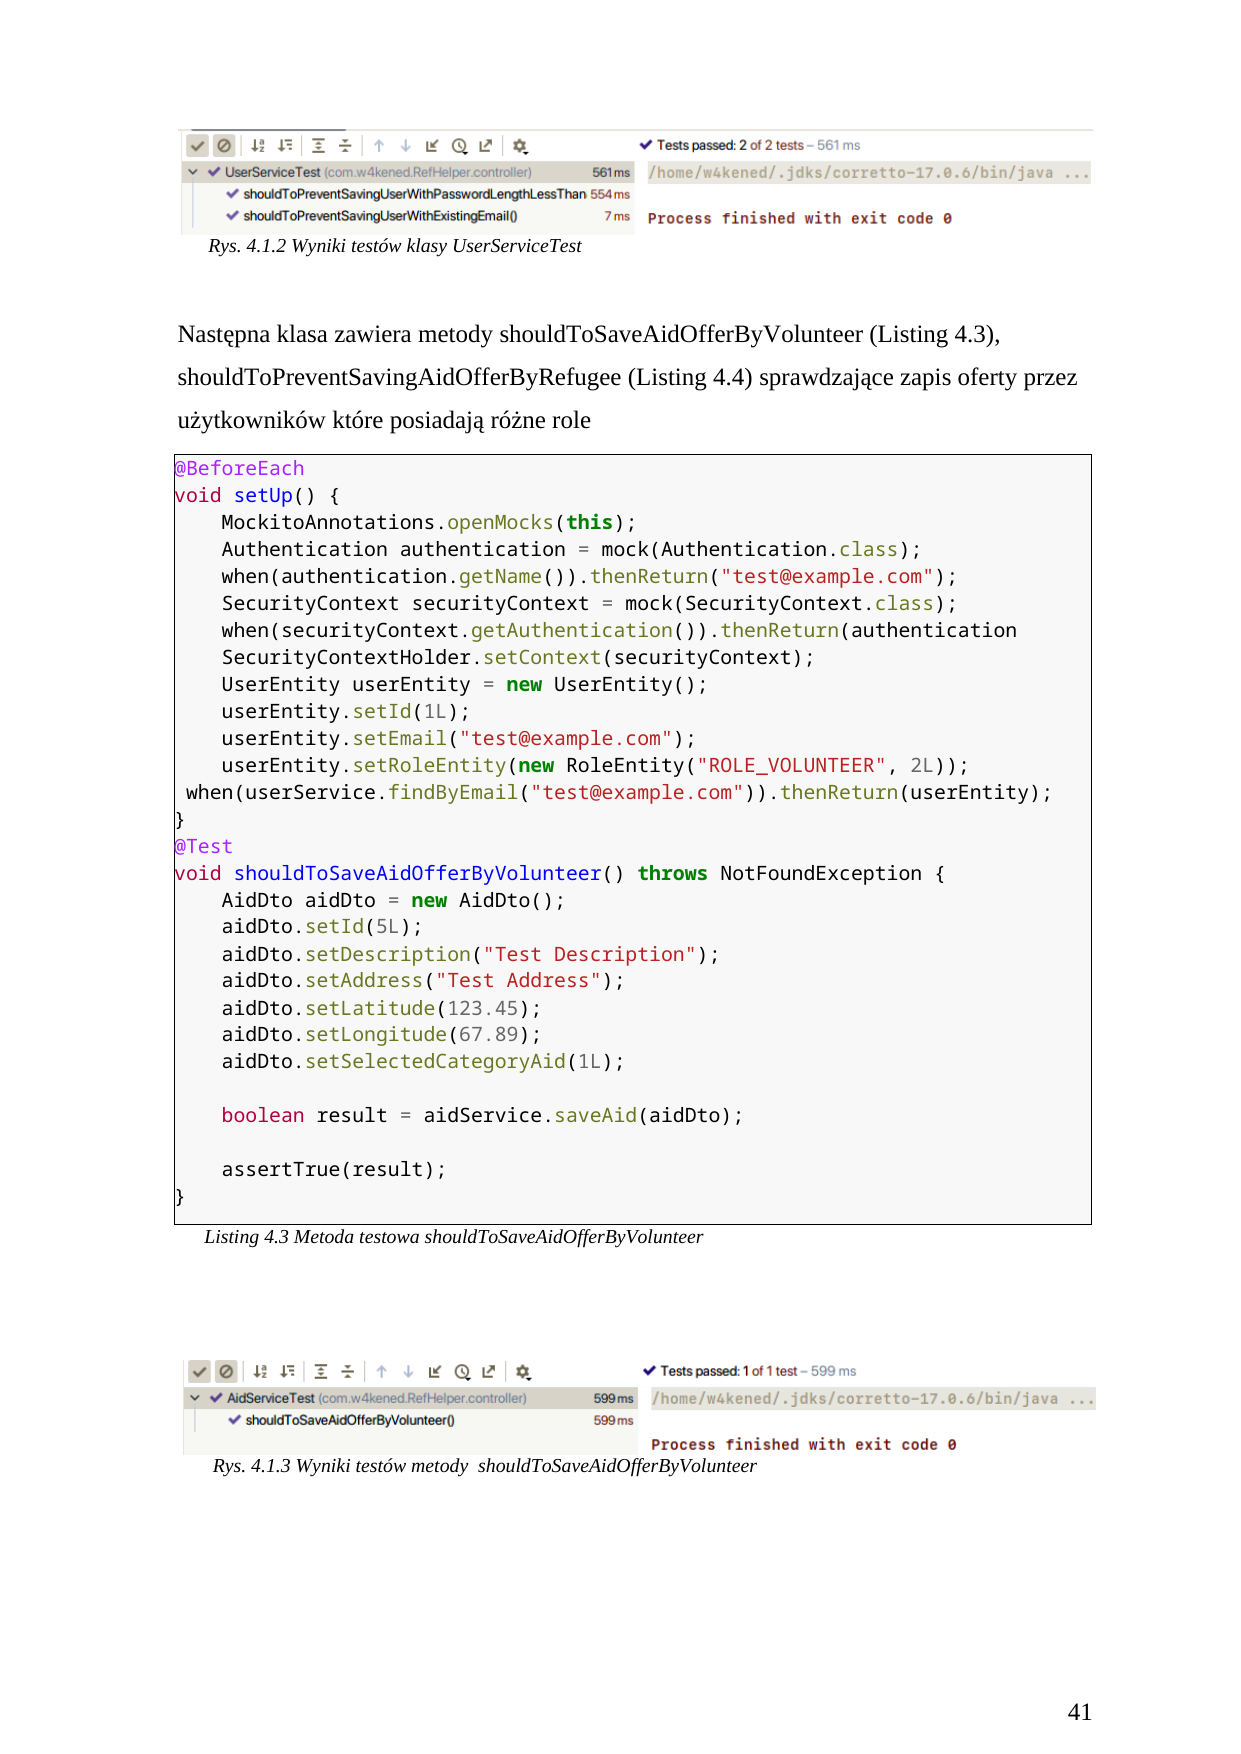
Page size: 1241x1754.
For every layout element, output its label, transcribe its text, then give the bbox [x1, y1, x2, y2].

text Rys. 4.1.3 Wyniki testów metody shouldToSaveAidOfferByVolunteer [183, 1455, 1098, 1477]
text Rys. 4.1.2 Wyniki testów klasy UserServiceTest [178, 235, 1093, 257]
picture [178, 129, 1094, 235]
picture [182, 1360, 1098, 1455]
text Następna klasa zawiera metody shouldToSaveAidOfferByVolunteer (Listing 4.3), shouldToPreventSavingAidOfferByRefugee (Listing 4.4) sprawdzające zapis oferty przez użytkowników które posiadają różne role [177, 319, 1092, 434]
text Listing 4.3 Metoda testowa shouldToSaveAidOfferByVolunteer [174, 1225, 1092, 1248]
